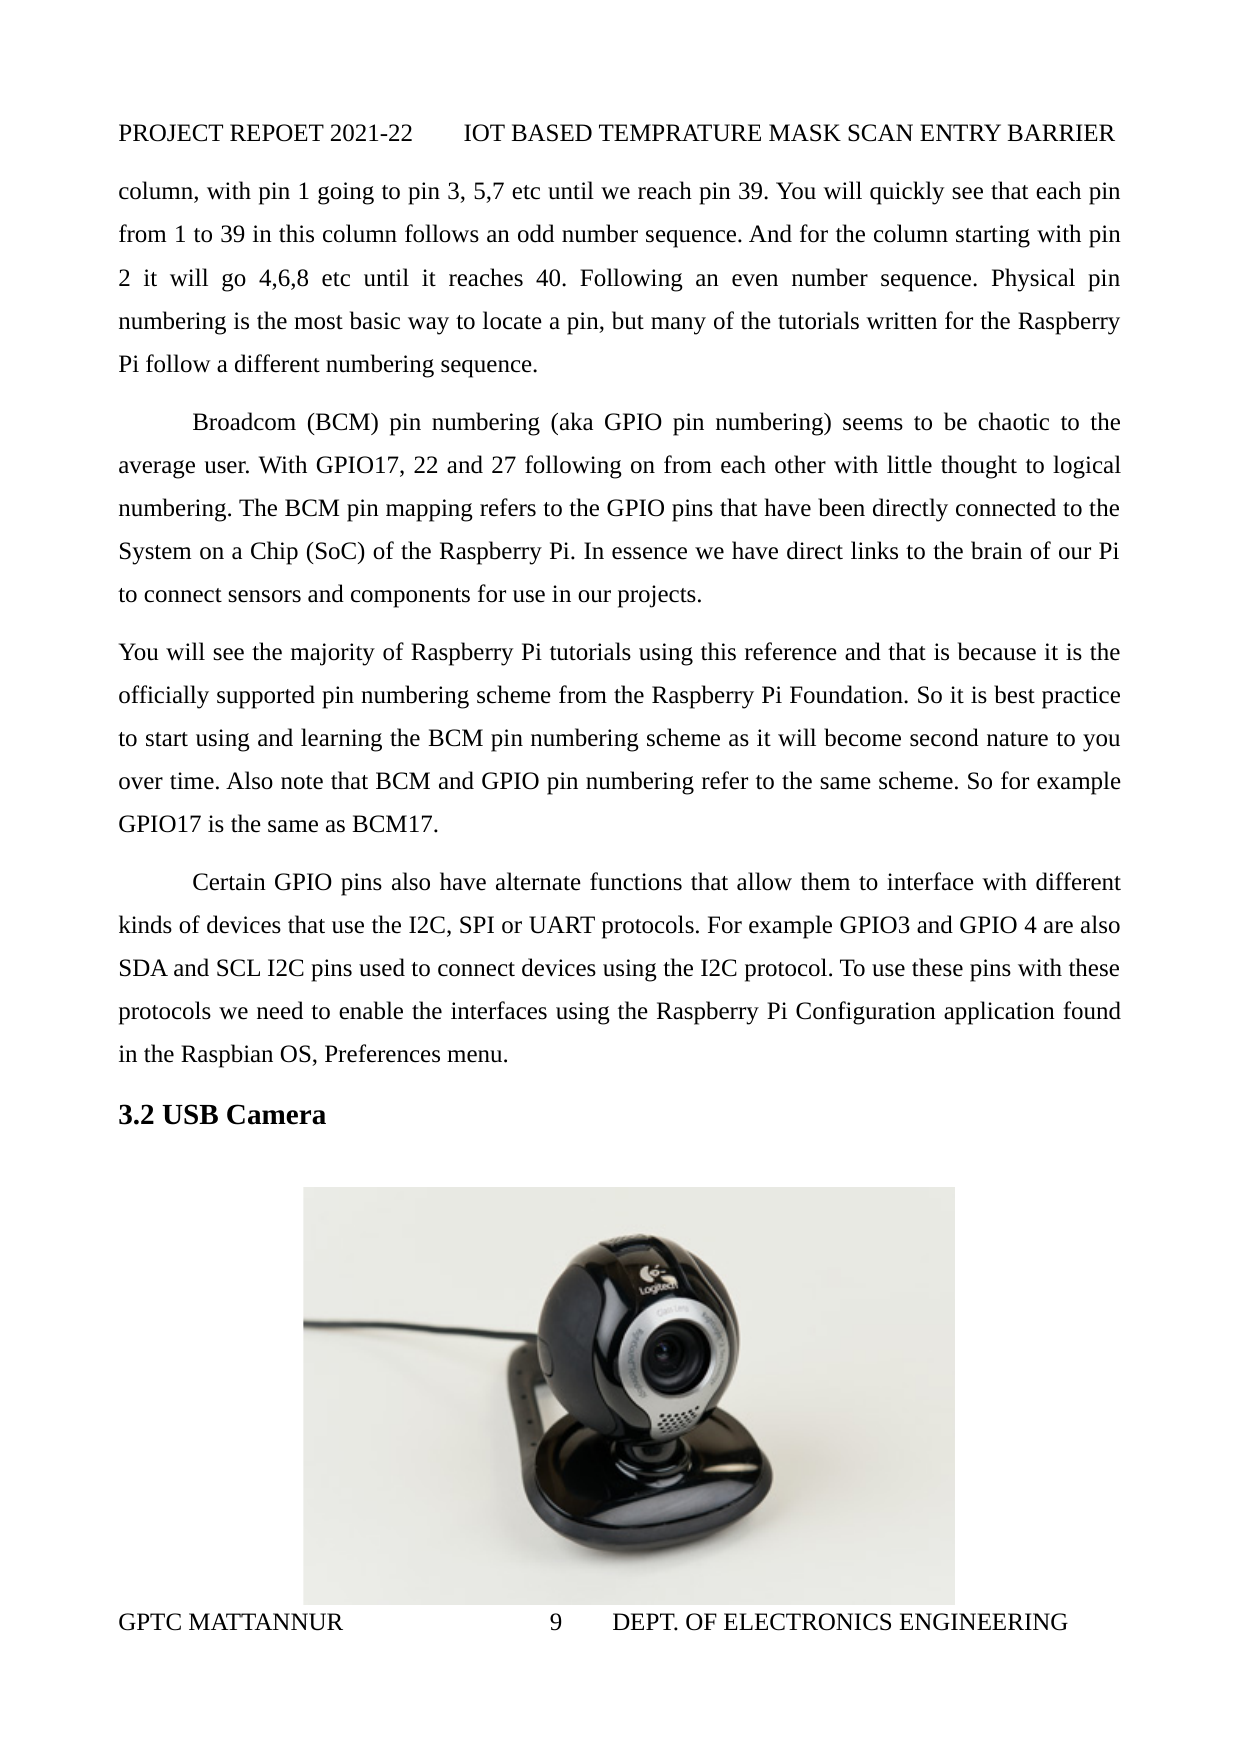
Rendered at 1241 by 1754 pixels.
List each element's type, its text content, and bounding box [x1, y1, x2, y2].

text column, with pin 1 going to pin 3, 5,7 etc until we reach pin 39. You will quickly see that each pin from 1 to 39 in this column follows an odd number sequence. And for the column starting with pin 2 it will go 4,6,8 etc until it reaches 40. Following an even number sequence. Physical pin numbering is the most basic way to locate a pin, but many of the tutorials written for the Raspberry Pi follow a different numbering sequence. [118, 176, 1122, 378]
text You will see the majority of Raspberry Pi tutorials using this reference and that is because it is the officially supported pin numbering scheme from the Raspberry Pi Foundation. So it is best practice to start using and learning the BCM pin numbering scheme as it will become second nature to you over time. Also note that BCM and GPIO pin numbering refer to the same scheme. So for example GPIO17 is the same as BCM17. [118, 637, 1122, 838]
picture [303, 1187, 955, 1605]
text Broadcom (BCM) pin numbering (aka GPIO pin numbering) seems to be chaotic to the average user. With GPIO17, 22 and 27 following on from each other with little thought to logical numbering. The BCM pin mapping refers to the GPIO pins that have been directly connected to the System on a Chip (SoC) of the Raspberry Pi. In essence we have direct links to the brain of our Pi to connect sensors and components for use in our projects. [118, 407, 1122, 608]
text 3.2 USB Camera [118, 1097, 1122, 1131]
text Certain GPIO pins also have alternate functions that allow them to interface with different kinds of devices that use the I2C, SPI or UART protocols. For example GPIO3 and GPIO 4 are also SDA and SCL I2C pins used to connect devices using the I2C protocol. To use these pins with these protocols we need to enable the interfaces using the Raspberry Pi Configuration application found in the Raspbian OS, Preferences menu. [118, 867, 1122, 1068]
